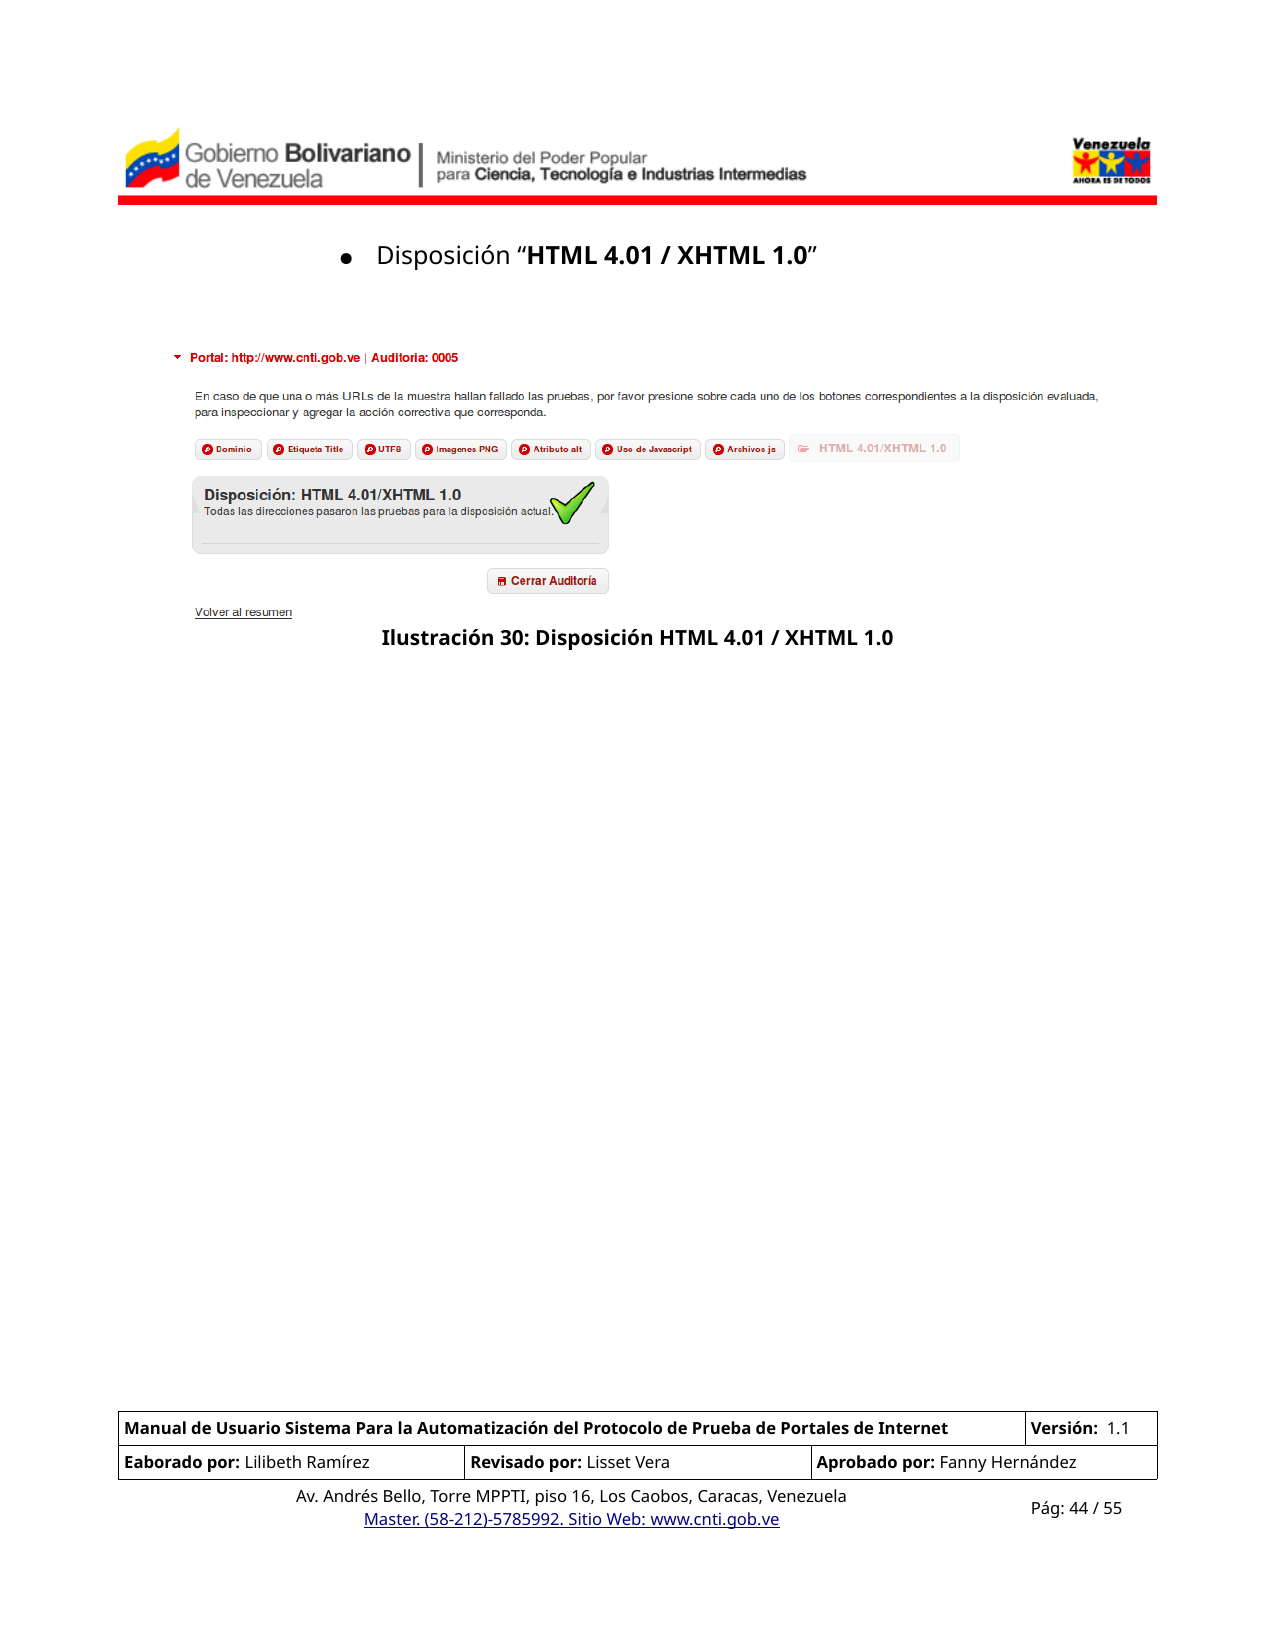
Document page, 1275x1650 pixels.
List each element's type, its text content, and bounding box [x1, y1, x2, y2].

list Disposición “HTML 4.01 / XHTML 1.0” [339, 238, 1098, 272]
text Ilustración 30: Disposición HTML 4.01 / XHTML 1.0 [163, 352, 1112, 651]
picture [118, 119, 1157, 205]
picture [172, 351, 1102, 623]
